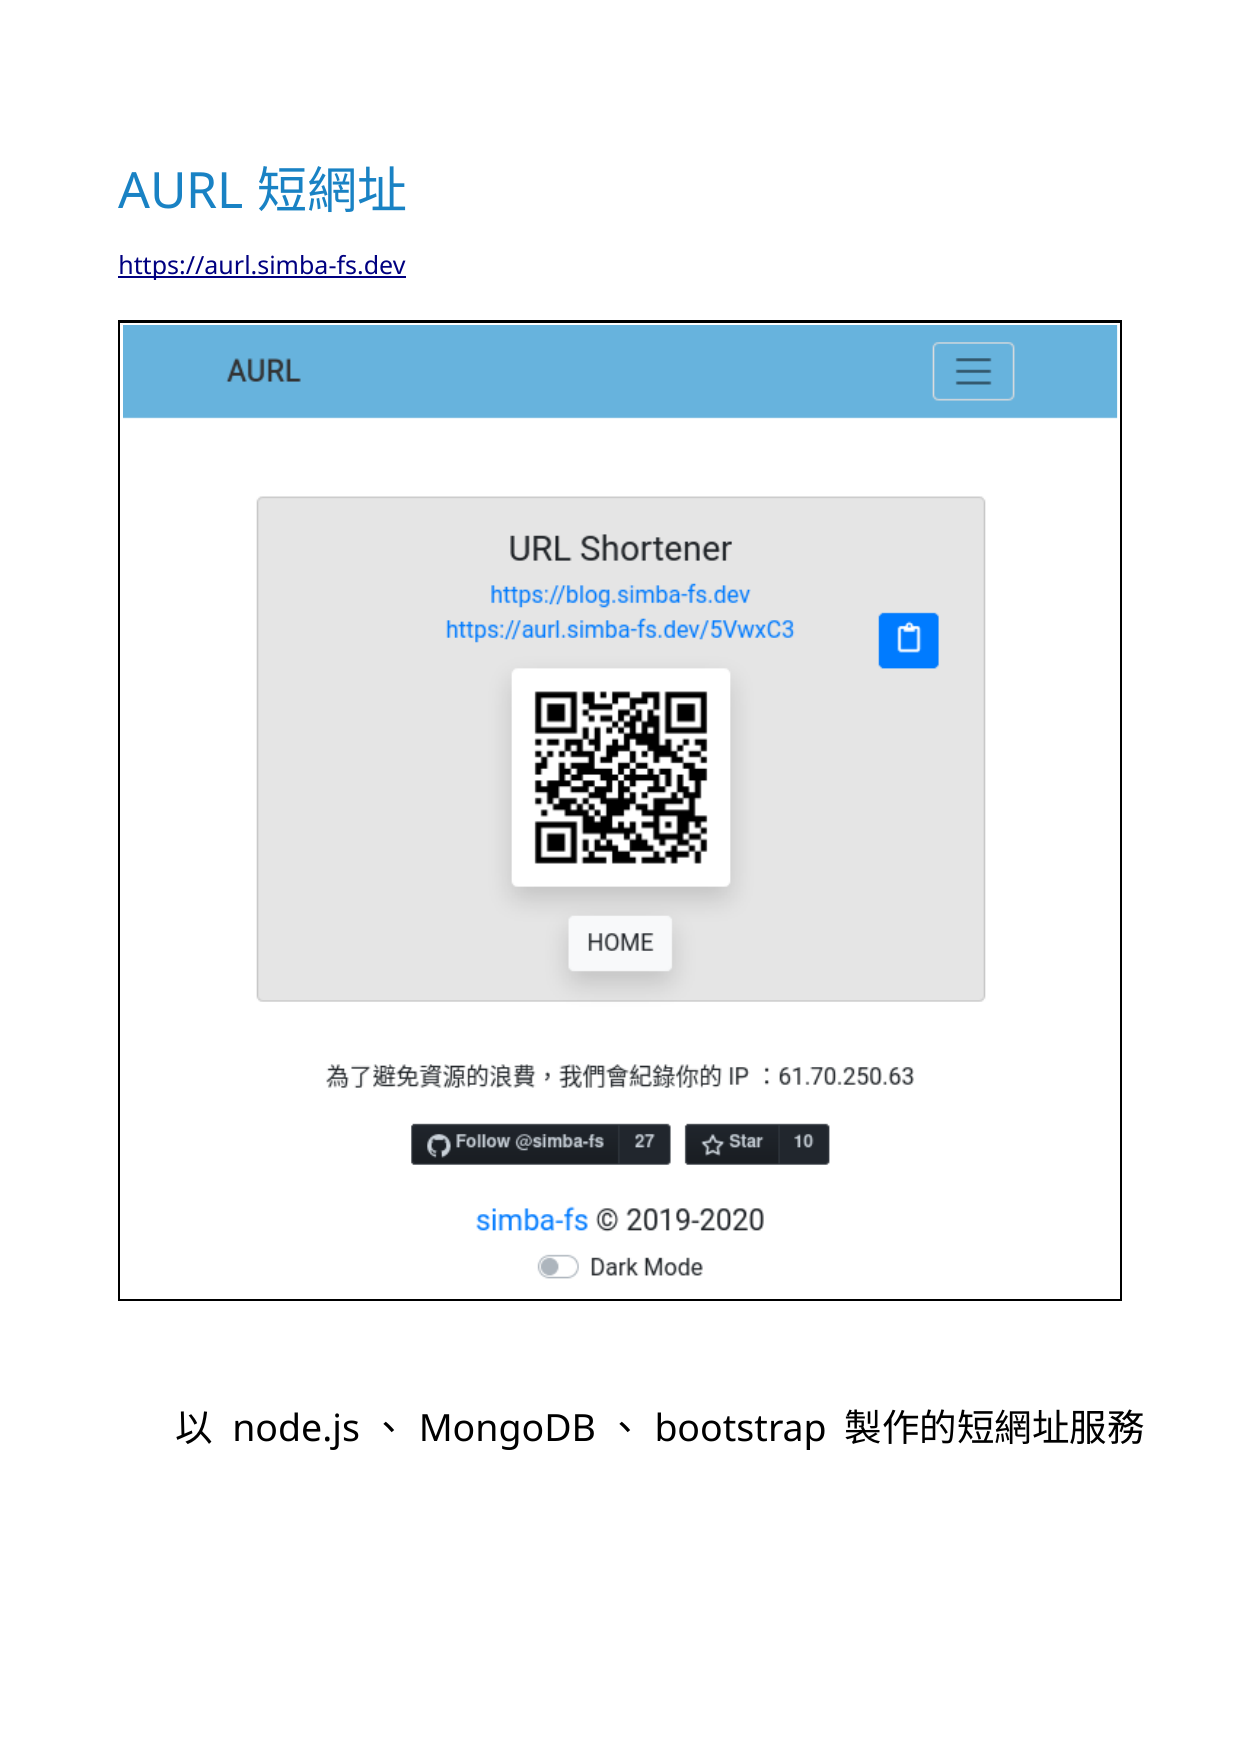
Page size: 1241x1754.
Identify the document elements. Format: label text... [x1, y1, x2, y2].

picture [123, 325, 1118, 1296]
subtitle AURL 短網址 [118, 151, 1122, 223]
text https://aurl.simba-fs.dev [118, 247, 1122, 282]
